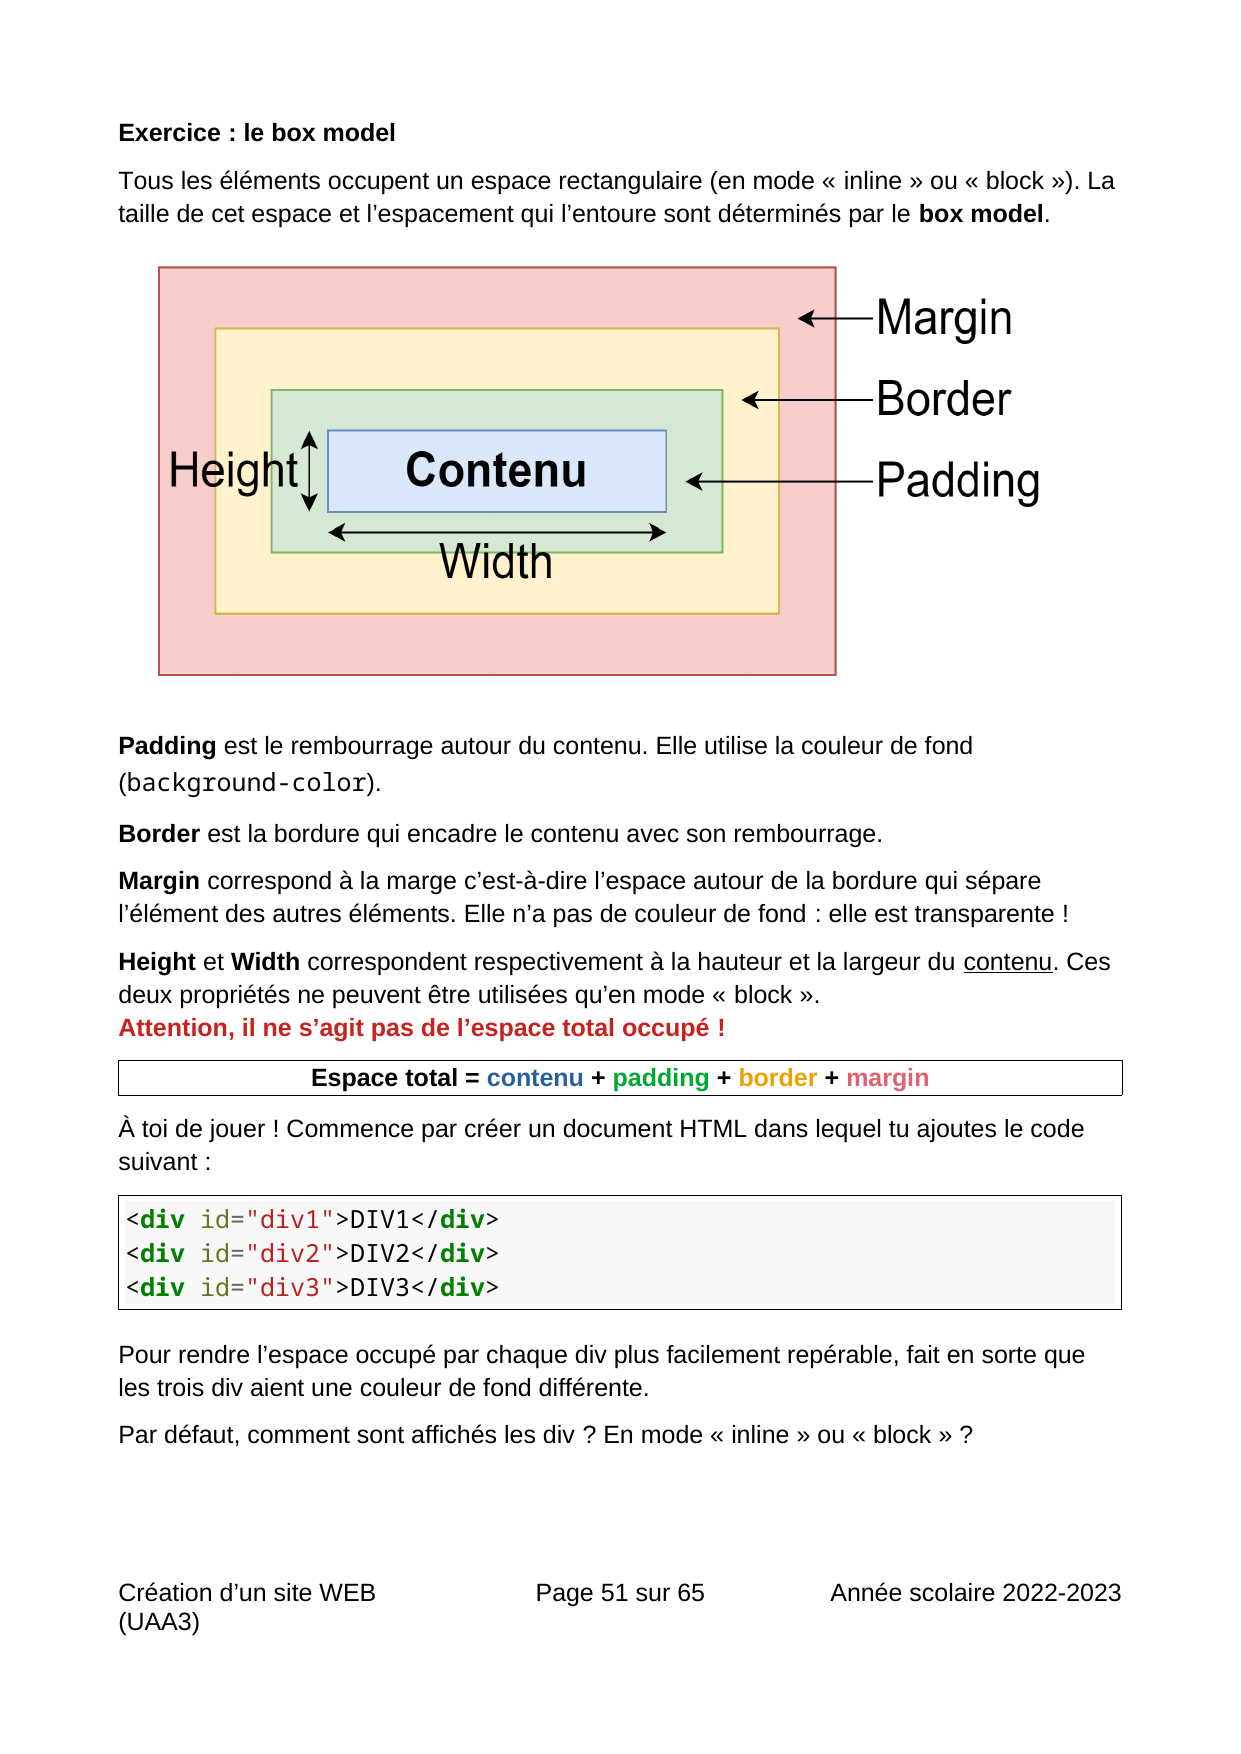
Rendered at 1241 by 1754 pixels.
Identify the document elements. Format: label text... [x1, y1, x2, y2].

text Height et Width correspondent respectivement à la hauteur et la largeur du contenu. Ces deux propriétés ne peuvent être utilisées qu’en mode « block ». Attention, il ne s’agit pas de l’espace total occupé ! [118, 947, 1122, 1042]
text Espace total = contenu + padding + border + margin [119, 1061, 1122, 1095]
text À toi de jouer ! Commence par créer un document HTML dans lequel tu ajoutes le code suivant : [118, 1114, 1122, 1176]
text Exercice : le box model [118, 118, 1122, 147]
text Margin correspond à la marge c’est-à-dire l’espace autour de la bordure qui sépare l’élément des autres éléments. Elle n’a pas de couleur de fond : elle est transparente ! [118, 866, 1122, 928]
text Tous les éléments occupent un espace rectangulaire (en mode « inline » ou « block »). La taille de cet espace et l’espacement qui l’entoure sont déterminés par le box model. [118, 166, 1122, 227]
text Par défaut, comment sont affichés les div ? En mode « inline » ou « block » ? [118, 1421, 1122, 1449]
picture [140, 246, 1101, 698]
text Padding est le rembourrage autour du contenu. Elle utilise la couleur de fond (background-color). [118, 246, 1122, 799]
text Border est la bordure qui encadre le contenu avec son rembourrage. [118, 818, 1122, 847]
text Pour rendre l’espace occupé par chaque div plus facilement repérable, fait en sorte que les trois div aient une couleur de fond différente. [118, 1340, 1122, 1402]
table_header <div id="div1">DIV1</div> <div id="div2">DIV2</div> <div id="div3">DIV3</div> [119, 1196, 1121, 1309]
